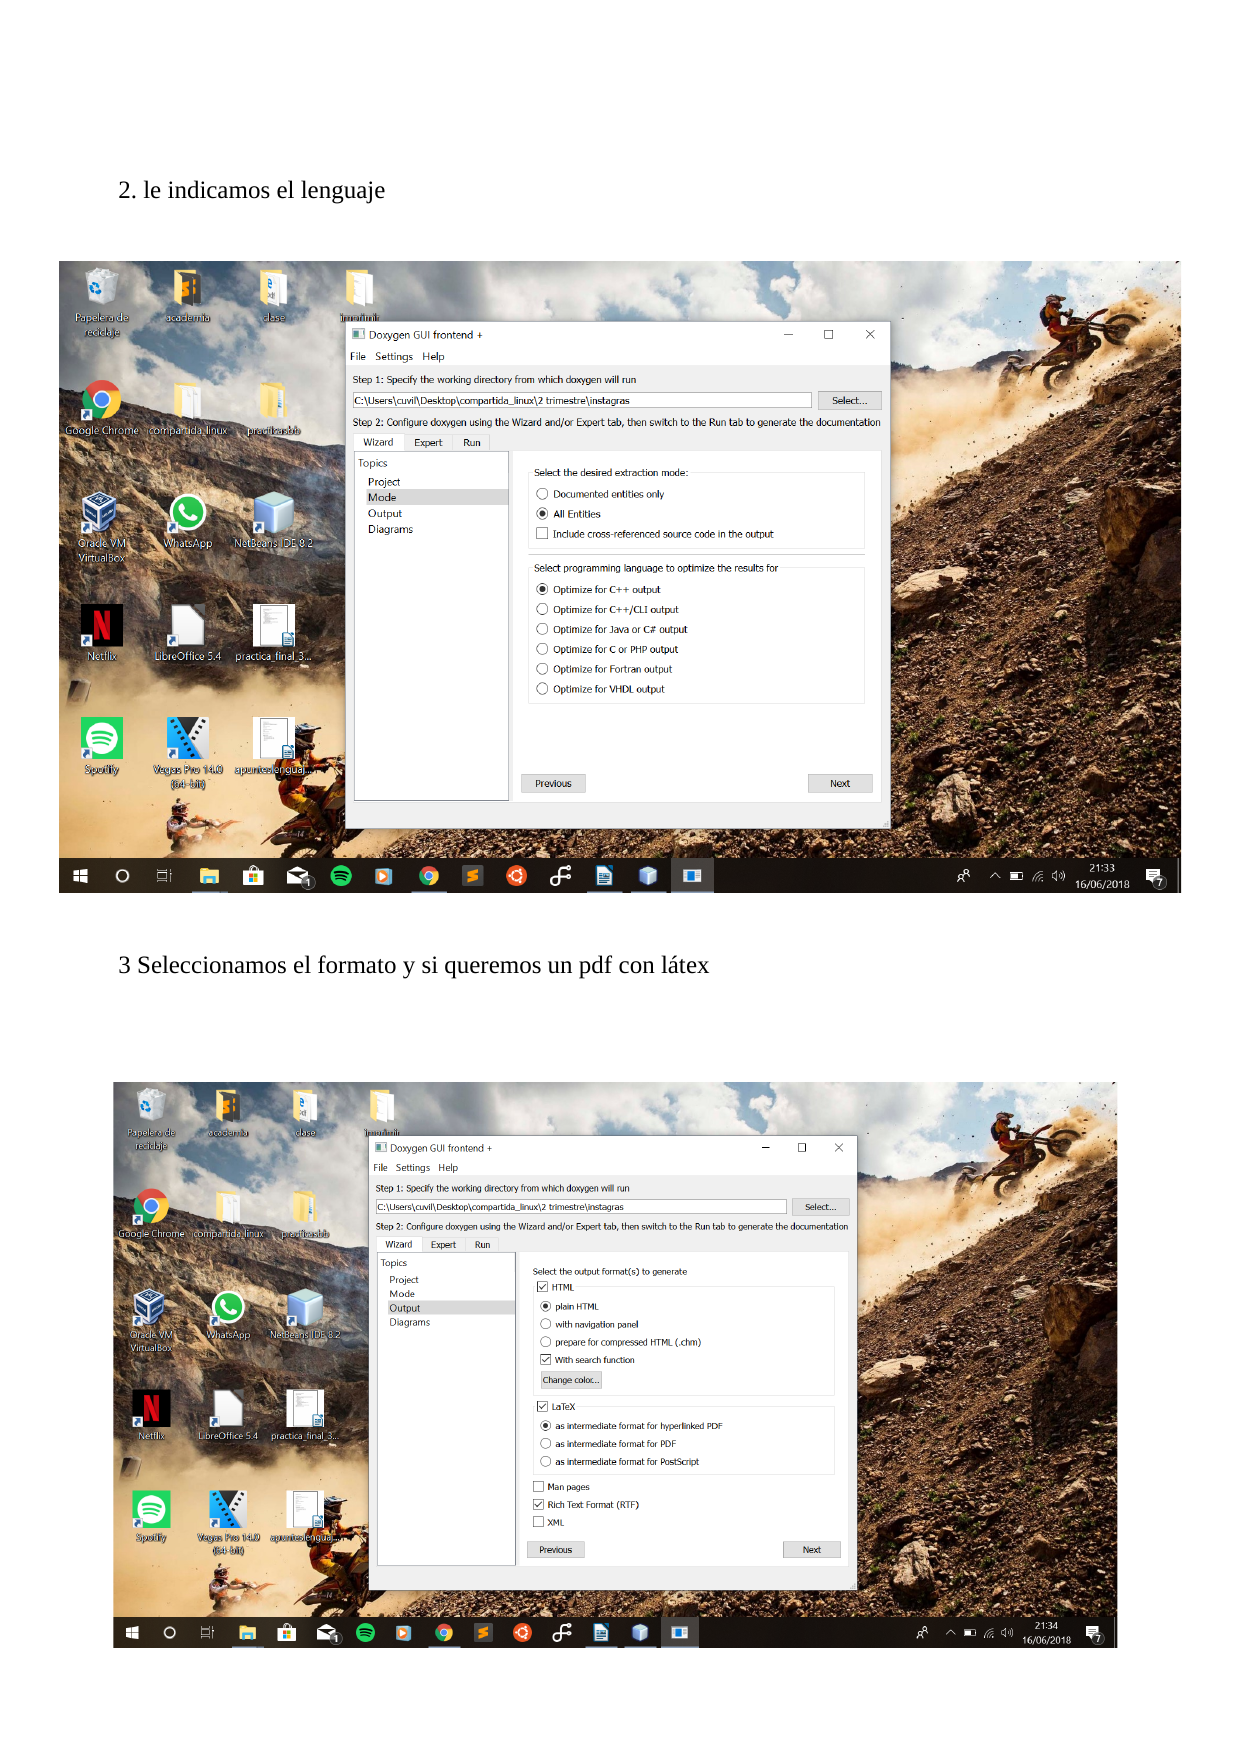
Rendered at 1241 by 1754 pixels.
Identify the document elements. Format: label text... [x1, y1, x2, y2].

text 3 Seleccionamos el formato y si queremos un pdf con látex [118, 951, 1122, 979]
text 2. le indicamos el lenguaje [118, 176, 1122, 204]
picture [59, 261, 1182, 893]
picture [113, 1082, 1118, 1648]
